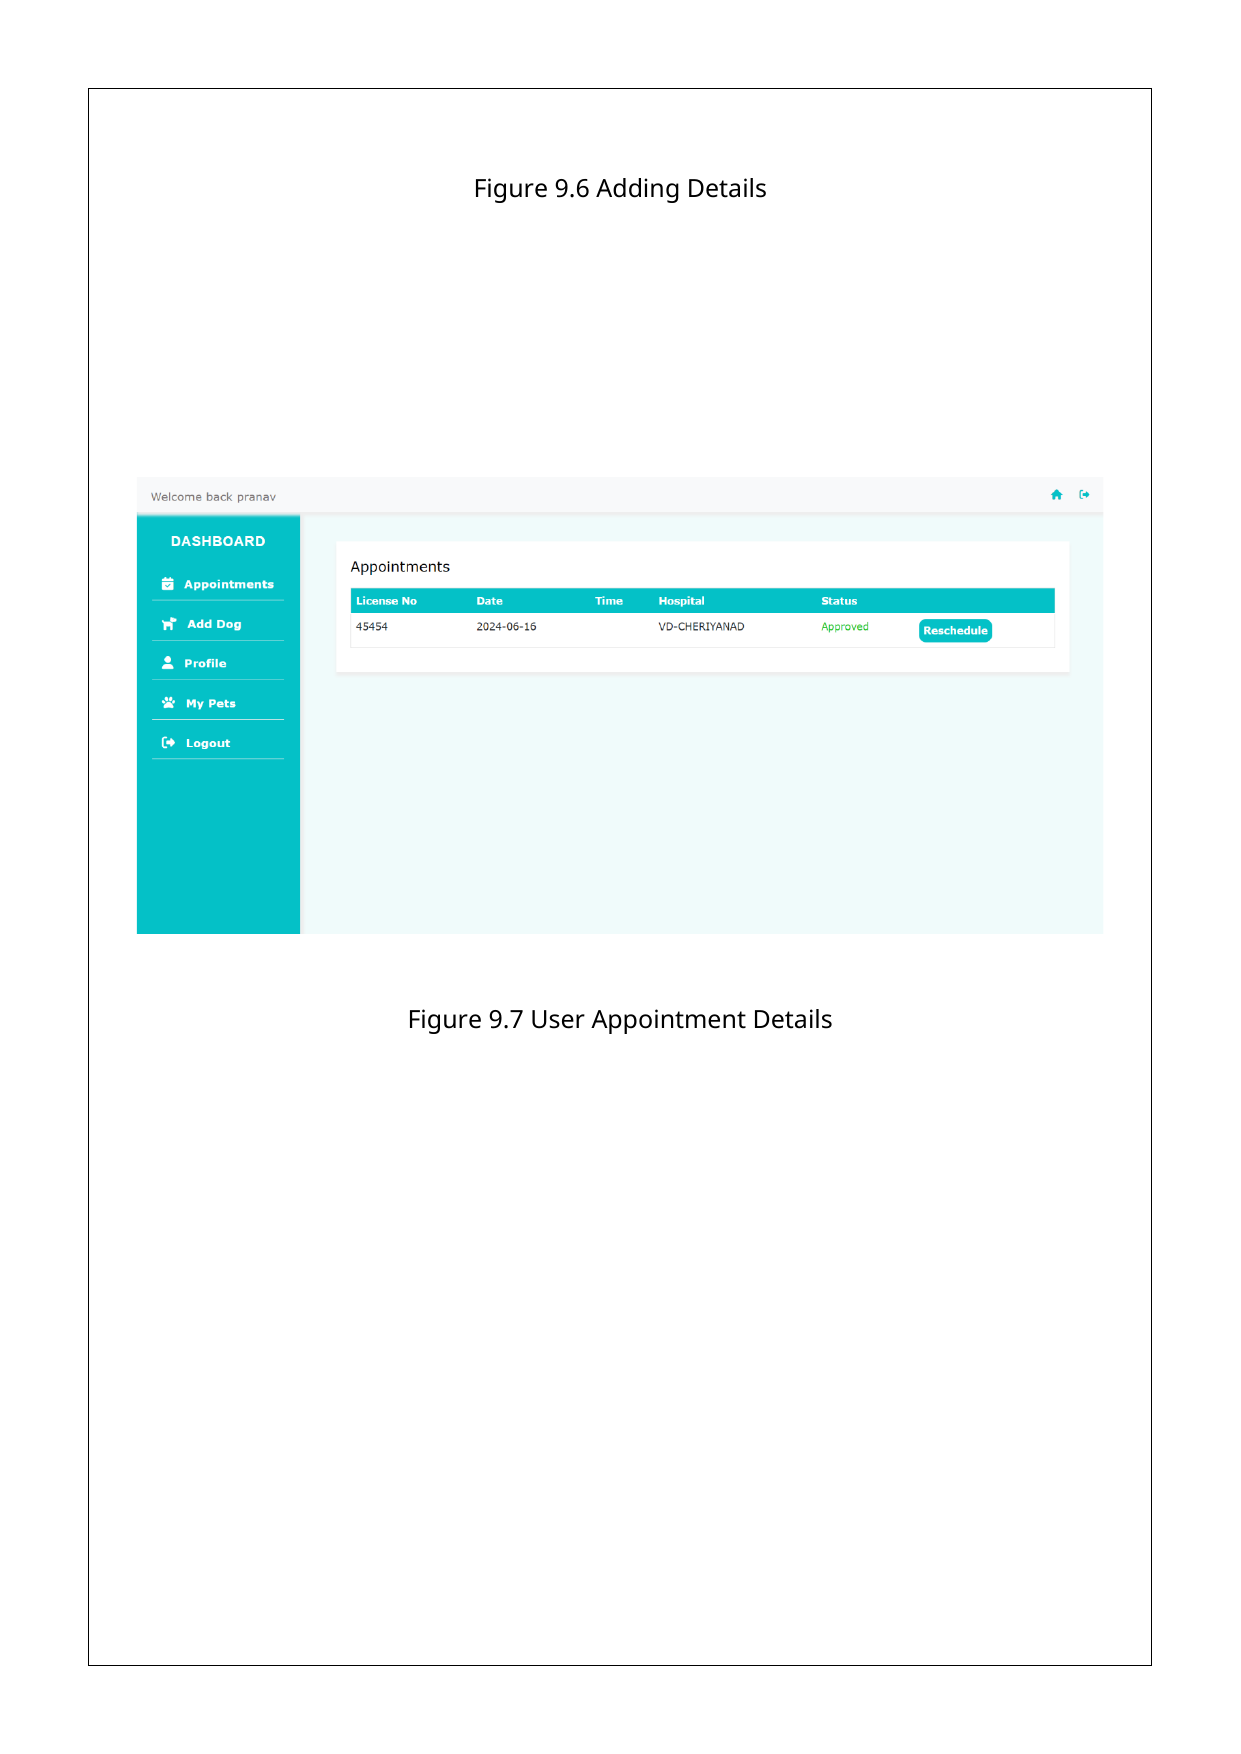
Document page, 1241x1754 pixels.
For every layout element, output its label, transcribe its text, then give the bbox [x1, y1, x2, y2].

text Figure 9.6 Adding Details [137, 171, 1103, 205]
text Figure 9.7 User Appointment Details [137, 1001, 1103, 1035]
